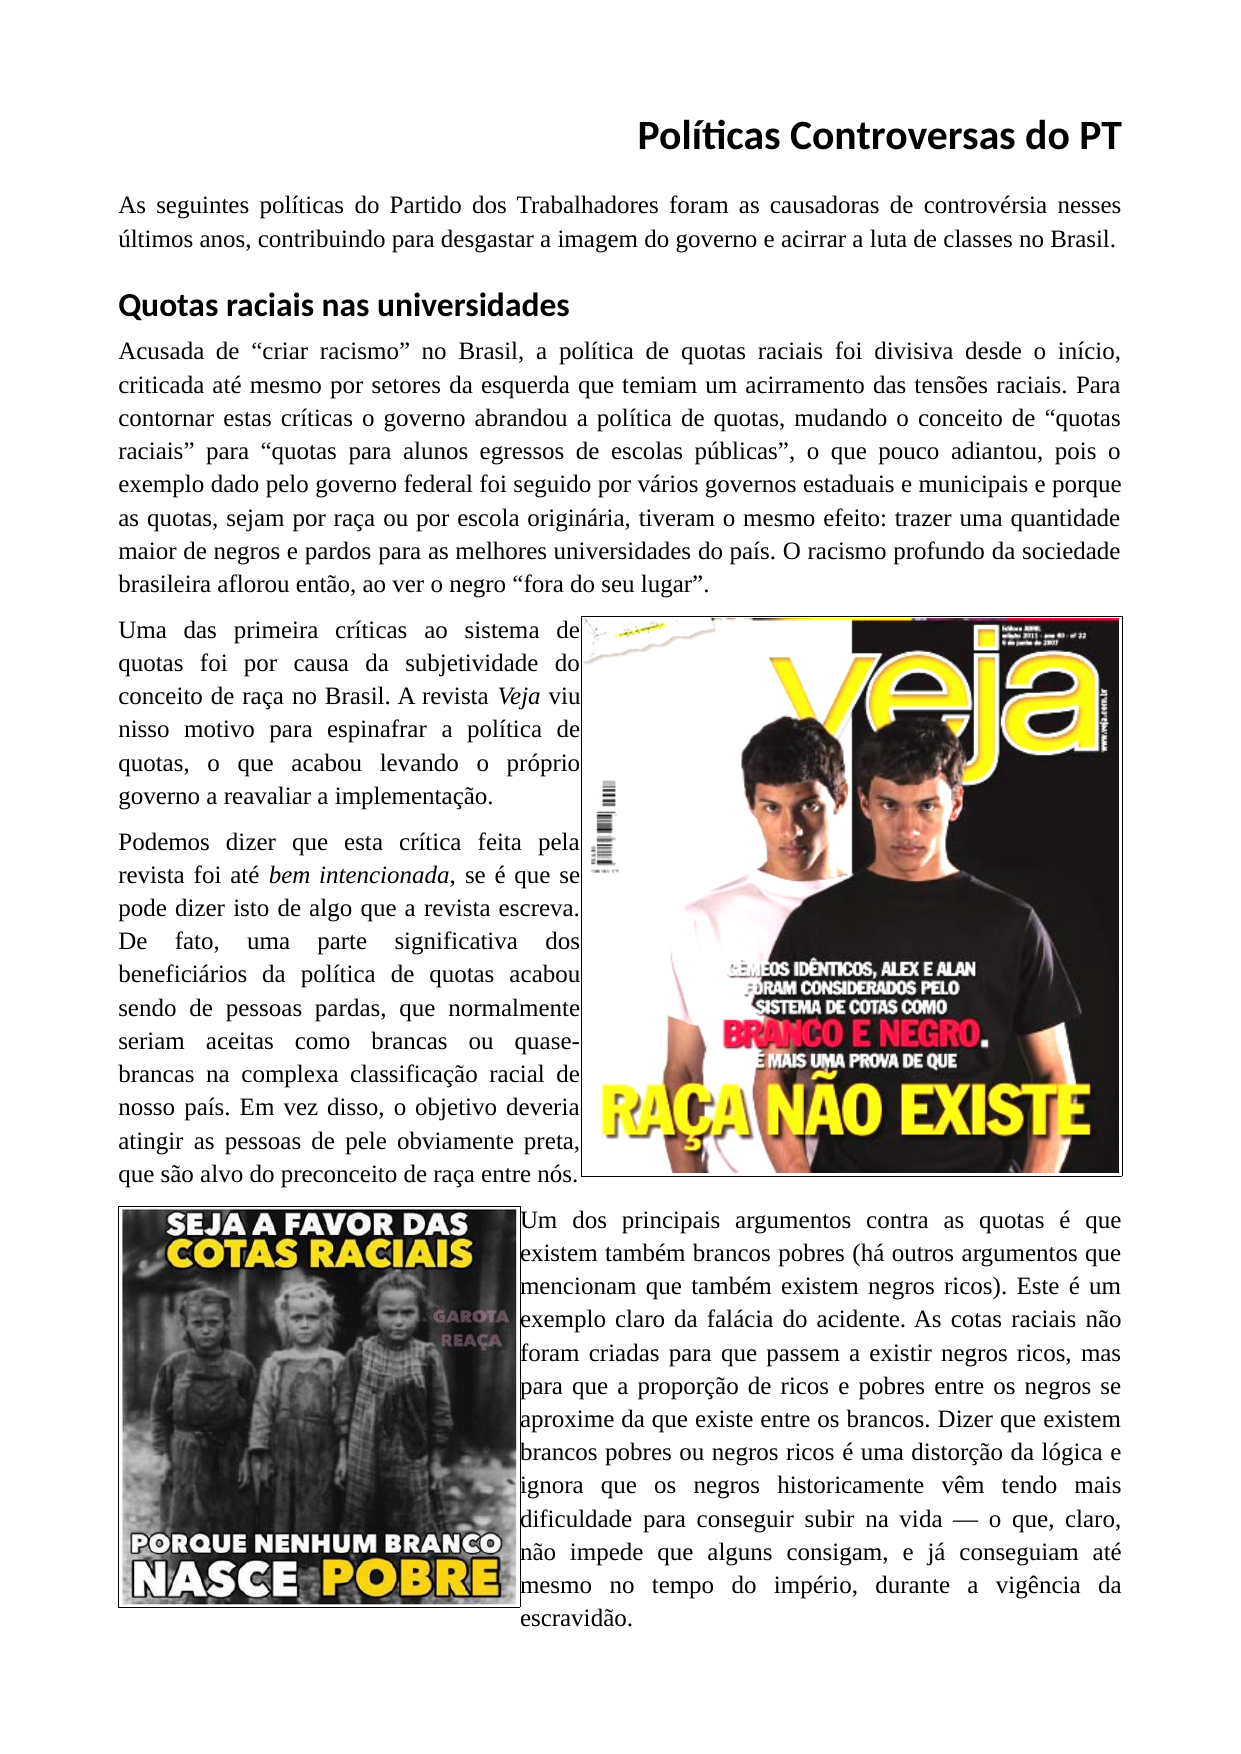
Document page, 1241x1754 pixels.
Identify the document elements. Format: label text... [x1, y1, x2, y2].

text Um dos principais argumentos contra as quotas é que existem também brancos pobres (há outros argumentos que mencionam que também existem negros ricos). Este é um exemplo claro da falácia do acidente. As cotas raciais não foram criadas para que passem a existir negros ricos, mas para que a proporção de ricos e pobres entre os negros se aproxime da que existe entre os brancos. Dizer que existem brancos pobres ou negros ricos é uma distorção da lógica e ignora que os negros historicamente vêm tendo mais dificuldade para conseguir subir na vida — o que, claro, não impede que alguns consigam, e já conseguiam até mesmo no tempo do império, durante a vigência da escravidão. [118, 1206, 1122, 1632]
text Acusada de “criar racismo” no Brasil, a política de quotas raciais foi divisiva desde o início, criticada até mesmo por setores da esquerda que temiam um acirramento das tensões raciais. Para contornar estas críticas o governo abrandou a política de quotas, mudando o conceito de “quotas raciais” para “quotas para alunos egressos de escolas públicas”, o que pouco adiantou, pois o exemplo dado pelo governo federal foi seguido por vários governos estaduais e municipais e porque as quotas, sejam por raça ou por escola originária, tiveram o mesmo efeito: trazer uma quantidade maior de negros e pardos para as melhores universidades do país. O racismo profundo da sociedade brasileira aflorou então, ao ver o negro “fora do seu lugar”. [118, 337, 1122, 598]
subtitle Quotas raciais nas universidades [118, 291, 1122, 325]
subtitle Políticas Controversas do PT [118, 118, 1122, 160]
text Uma das primeira críticas ao sistema de quotas foi por causa da subjetividade do conceito de raça no Brasil. A revista Veja viu nisso motivo para espinafrar a política de quotas, o que acabou levando o próprio governo a reavaliar a implementação. [118, 616, 581, 810]
text Podemos dizer que esta crítica feita pela revista foi até bem intencionada, se é que se pode dizer isto de algo que a revista escreva. De fato, uma parte significativa dos beneficiários da política de quotas acabou sendo de pessoas pardas, que normalmente seriam aceitas como brancas ou quase-brancas na complexa classificação racial de nosso país. Em vez disso, o objetivo deveria atingir as pessoas de pele obviamente preta, que são alvo do preconceito de raça entre nós. [118, 828, 1122, 1188]
picture [121, 1208, 517, 1605]
text As seguintes políticas do Partido dos Trabalhadores foram as causadoras de controvérsia nesses últimos anos, contribuindo para desgastar a imagem do governo e acirrar a luta de classes no Brasil. [118, 192, 1122, 253]
picture [583, 618, 1119, 1173]
text [582, 617, 1122, 1176]
